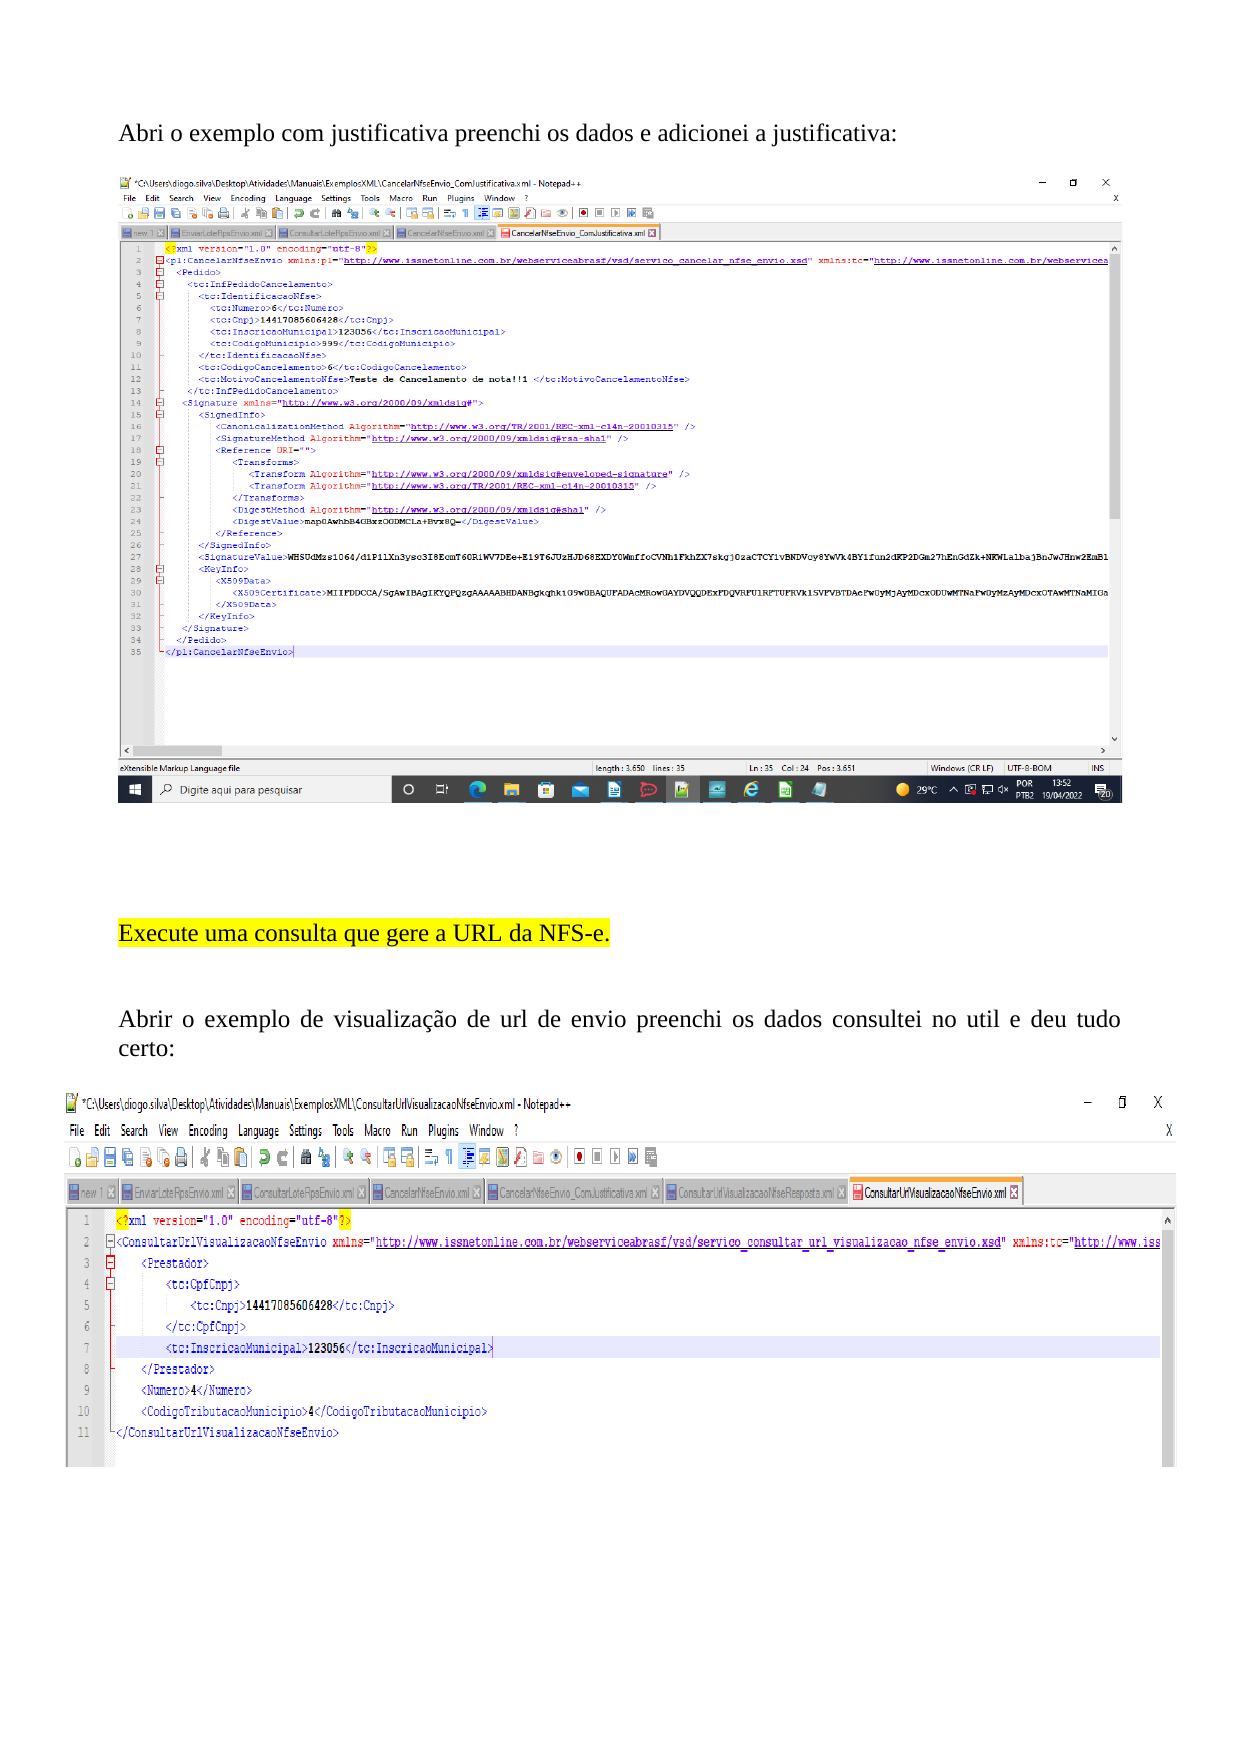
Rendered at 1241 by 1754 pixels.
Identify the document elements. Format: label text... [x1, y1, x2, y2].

picture [118, 175, 1123, 803]
list Execute uma consulta que gere a URL da NFS-e. [118, 918, 1122, 947]
list Abri o exemplo com justificativa preenchi os dados e adicionei a justificativa: [118, 118, 1122, 147]
list Abrir o exemplo de visualização de url de envio preenchi os dados consultei no util e deu tudo certo: [118, 1004, 1122, 1062]
